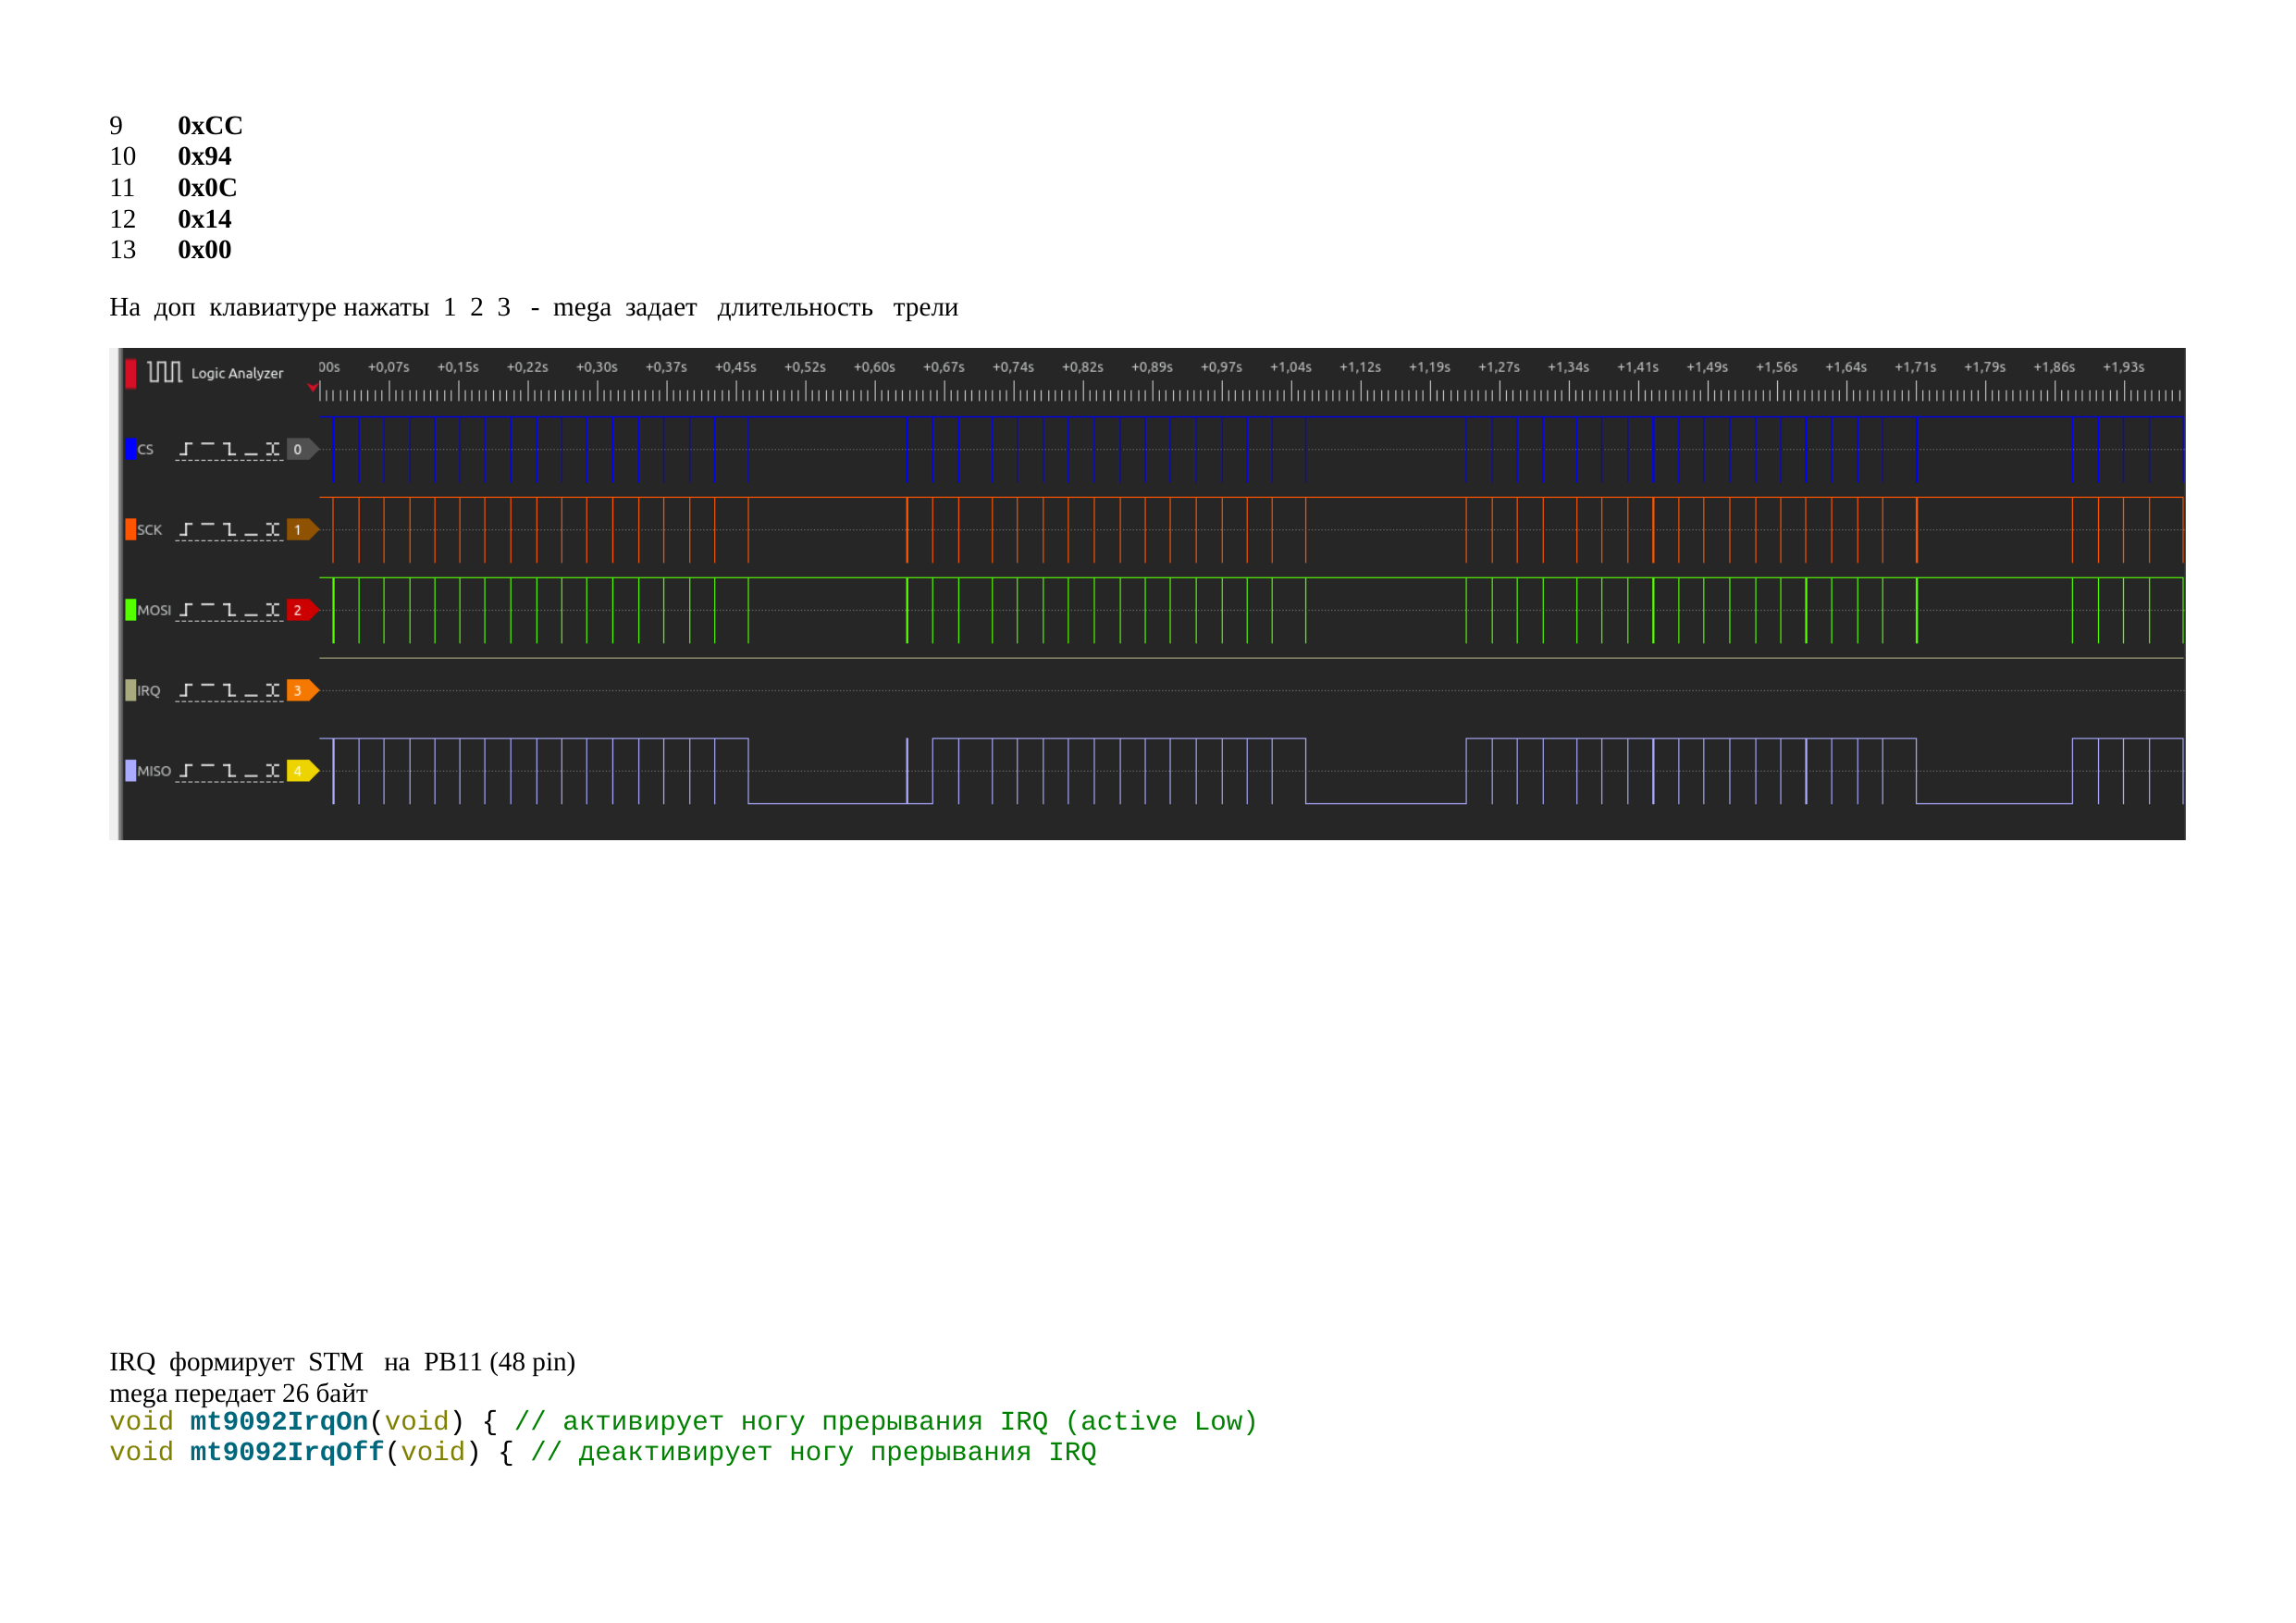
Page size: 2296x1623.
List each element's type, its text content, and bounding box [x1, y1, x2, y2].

text mega передает 26 байт [109, 1377, 2186, 1407]
text 9 0xCC [109, 109, 2186, 141]
text void mt9092IrqOn(void) { // активирует ногу прерывания IRQ (active Low) [109, 1407, 2186, 1438]
text 13 0x00 [109, 233, 2186, 265]
text void mt9092IrqOff(void) { // деактивирует ногу прерывания IRQ [109, 1438, 2186, 1468]
picture [109, 348, 2186, 840]
text На доп клавиатуре нажаты 1 2 3 - mega задает длительность трели [109, 291, 2186, 322]
text IRQ формирует STM на PB11 (48 pin) [109, 1345, 2186, 1377]
text 11 0x0C [109, 171, 2186, 203]
text 10 0x94 [109, 141, 2186, 171]
text 12 0x14 [109, 203, 2186, 233]
